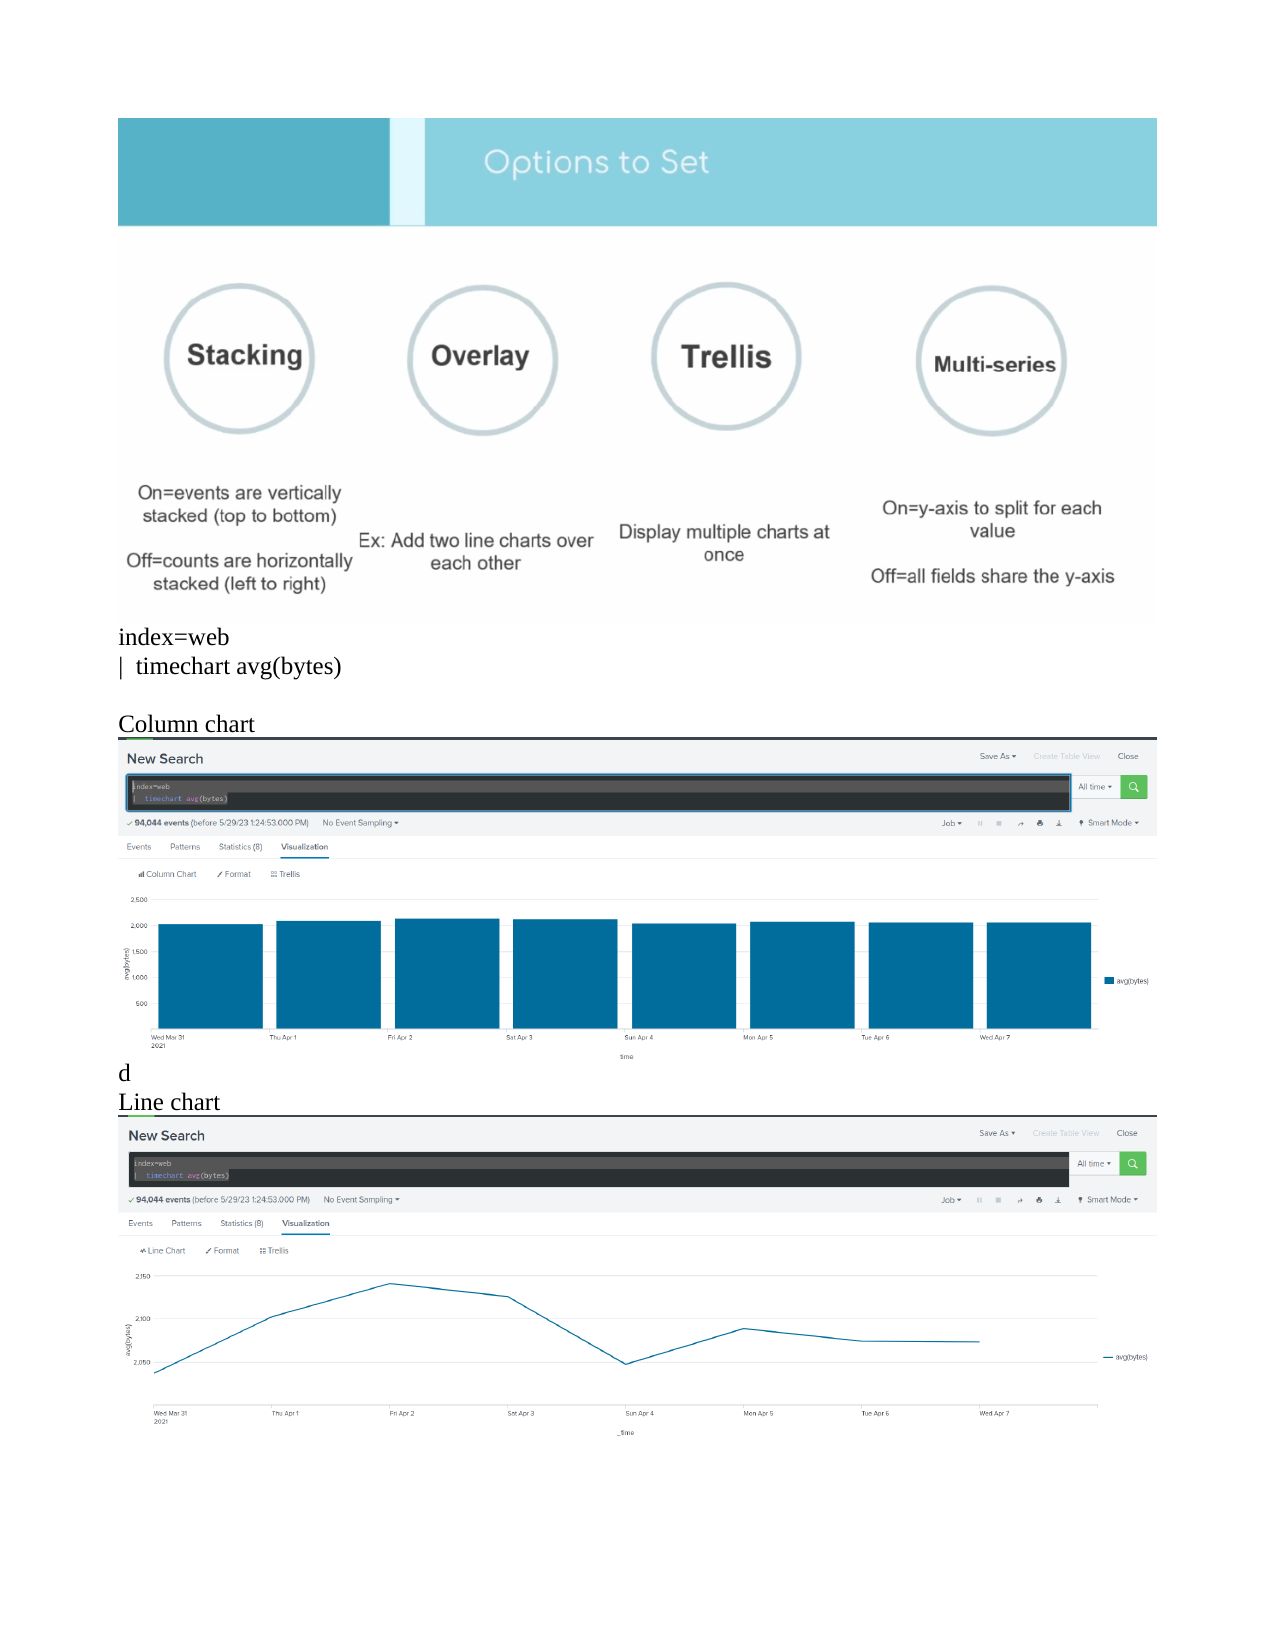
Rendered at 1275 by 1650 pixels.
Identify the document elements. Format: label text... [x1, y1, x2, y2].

text Line chart [118, 1087, 1157, 1115]
picture [118, 737, 1157, 1059]
text | timechart avg(bytes) [118, 651, 1157, 680]
picture [118, 118, 1157, 623]
picture [118, 1115, 1157, 1443]
text d [118, 1059, 1157, 1087]
text index=web [118, 623, 1157, 651]
text Column chart [118, 709, 1157, 737]
